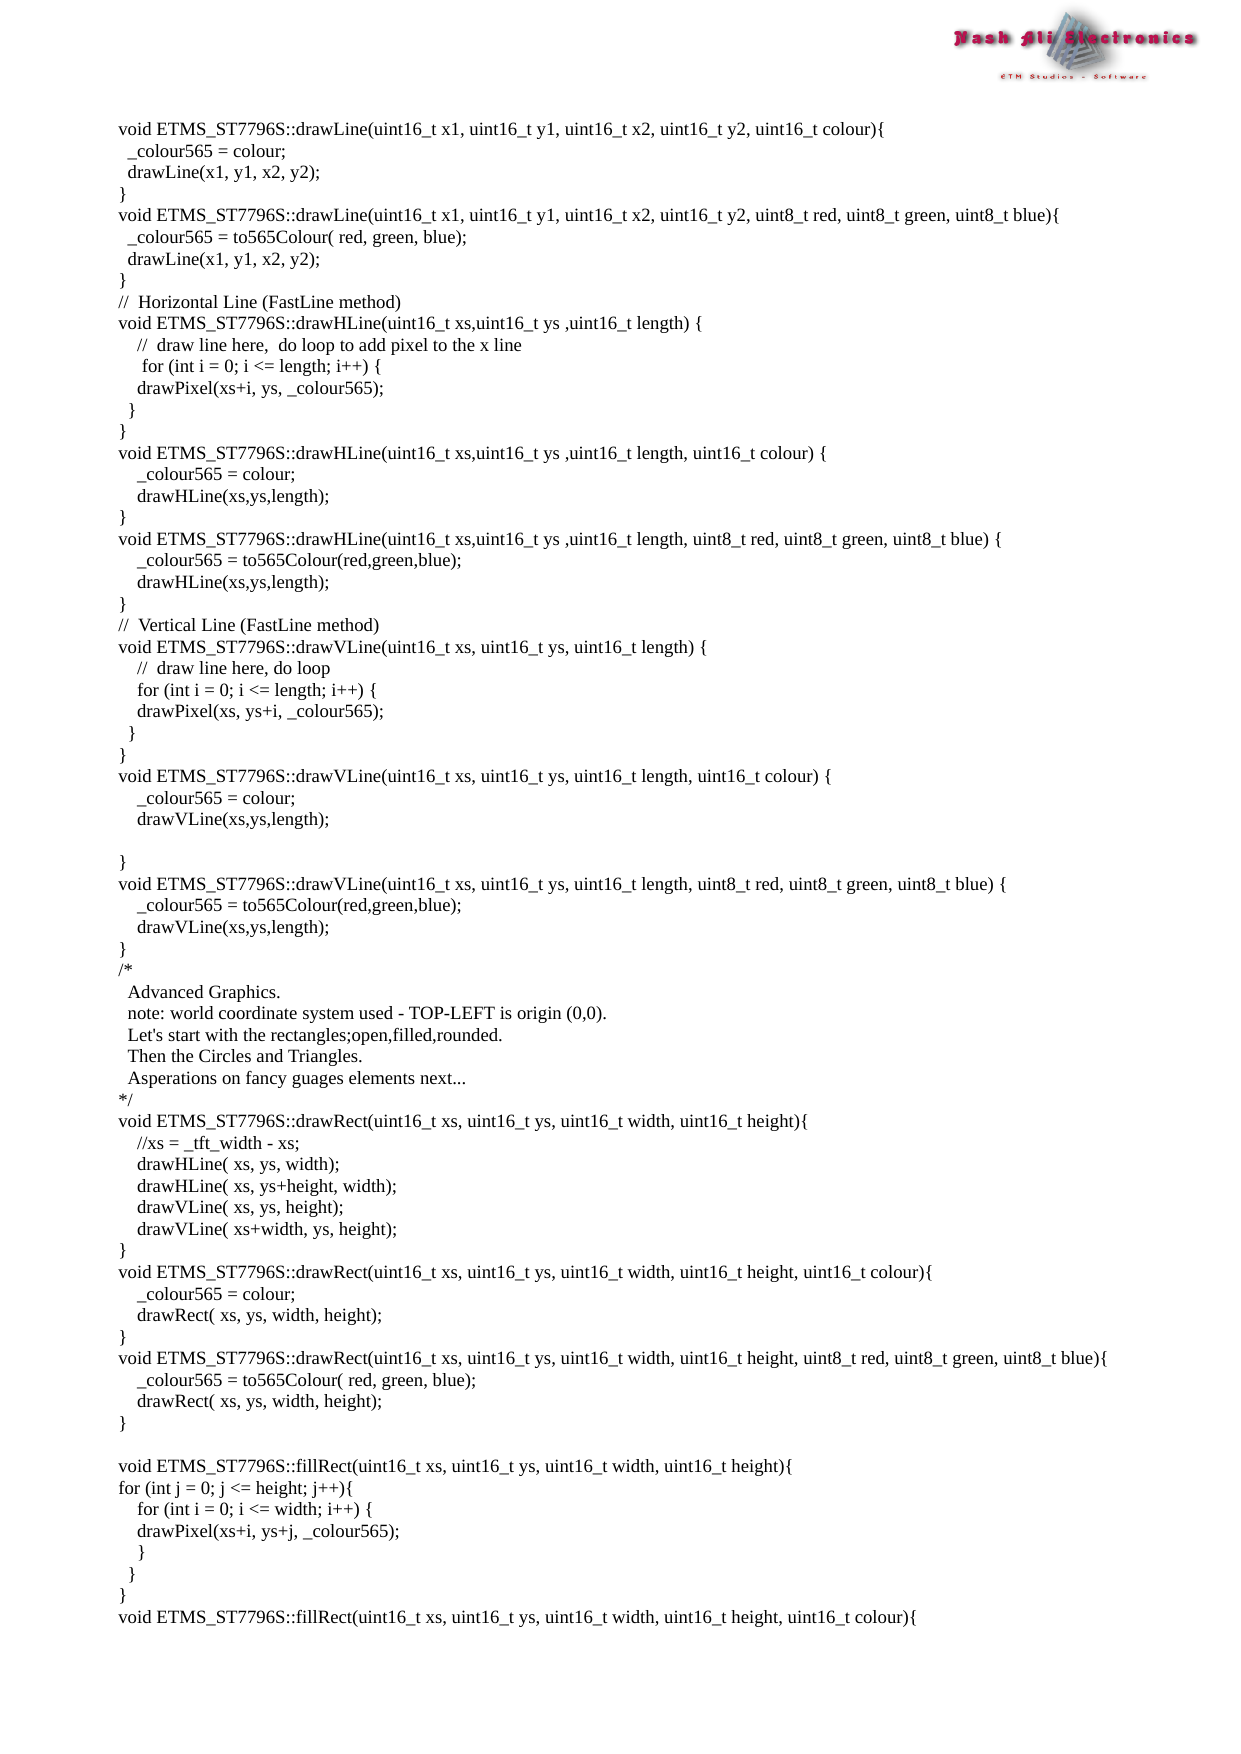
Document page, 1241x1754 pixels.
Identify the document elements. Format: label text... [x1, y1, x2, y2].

text drawVLine( xs+width, ys, height); [118, 1218, 1122, 1239]
text drawHLine(xs,ys,length); [118, 485, 1122, 506]
text drawPixel(xs+i, ys+j, _colour565); [118, 1520, 1122, 1541]
text void ETMS_ST7796S::drawRect(uint16_t xs, uint16_t ys, uint16_t width, uint16_t height, uint8_t red, uint8_t green, uint8_t blue){ [118, 1347, 1122, 1369]
text for (int i = 0; i <= width; i++) { [118, 1498, 1122, 1520]
text } [118, 1326, 1122, 1347]
text } [118, 1584, 1122, 1606]
text void ETMS_ST7796S::drawLine(uint16_t x1, uint16_t y1, uint16_t x2, uint16_t y2, uint16_t colour){ [118, 118, 1122, 140]
text for (int i = 0; i <= length; i++) { [118, 355, 1122, 377]
text */ [118, 1088, 1122, 1110]
text drawLine(x1, y1, x2, y2); [118, 161, 1122, 183]
text _colour565 = colour; [118, 463, 1122, 485]
text // Horizontal Line (FastLine method) [118, 291, 1122, 312]
text Then the Circles and Triangles. [118, 1045, 1122, 1067]
text Asperations on fancy guages elements next... [118, 1067, 1122, 1088]
text // draw line here, do loop to add pixel to the x line [118, 334, 1122, 355]
picture [917, 0, 1240, 89]
text void ETMS_ST7796S::fillRect(uint16_t xs, uint16_t ys, uint16_t width, uint16_t height){ [118, 1455, 1122, 1477]
text } [118, 592, 1122, 614]
text } [118, 937, 1122, 959]
text for (int j = 0; j <= height; j++){ [118, 1477, 1122, 1498]
text drawHLine(xs,ys,length); [118, 571, 1122, 592]
text } [118, 722, 1122, 743]
text } [118, 183, 1122, 204]
text _colour565 = to565Colour(red,green,blue); [118, 549, 1122, 571]
text } [118, 1563, 1122, 1584]
text drawHLine( xs, ys, width); [118, 1153, 1122, 1175]
text void ETMS_ST7796S::drawRect(uint16_t xs, uint16_t ys, uint16_t width, uint16_t height, uint16_t colour){ [118, 1261, 1122, 1282]
text } [118, 1541, 1122, 1563]
text drawPixel(xs, ys+i, _colour565); [118, 700, 1122, 722]
text void ETMS_ST7796S::drawHLine(uint16_t xs,uint16_t ys ,uint16_t length) { [118, 312, 1122, 334]
text void ETMS_ST7796S::drawVLine(uint16_t xs, uint16_t ys, uint16_t length) { [118, 636, 1122, 657]
text drawVLine(xs,ys,length); [118, 916, 1122, 937]
text } [118, 743, 1122, 765]
text } [118, 269, 1122, 291]
text } [118, 1412, 1122, 1433]
text drawLine(x1, y1, x2, y2); [118, 247, 1122, 269]
text _colour565 = colour; [118, 1282, 1122, 1304]
text //xs = _tft_width - xs; [118, 1132, 1122, 1153]
text Let's start with the rectangles;open,filled,rounded. [118, 1024, 1122, 1045]
text } [118, 398, 1122, 420]
text drawVLine(xs,ys,length); [118, 808, 1122, 830]
text void ETMS_ST7796S::drawHLine(uint16_t xs,uint16_t ys ,uint16_t length, uint8_t red, uint8_t green, uint8_t blue) { [118, 528, 1122, 549]
text /* [118, 959, 1122, 981]
text void ETMS_ST7796S::drawRect(uint16_t xs, uint16_t ys, uint16_t width, uint16_t height){ [118, 1110, 1122, 1132]
text } [118, 851, 1122, 873]
text } [118, 1239, 1122, 1261]
text Advanced Graphics. [118, 981, 1122, 1002]
text _colour565 = colour; [118, 787, 1122, 808]
text drawVLine( xs, ys, height); [118, 1196, 1122, 1218]
text drawRect( xs, ys, width, height); [118, 1304, 1122, 1326]
text } [118, 506, 1122, 528]
text _colour565 = colour; [118, 140, 1122, 161]
text void ETMS_ST7796S::drawHLine(uint16_t xs,uint16_t ys ,uint16_t length, uint16_t colour) { [118, 442, 1122, 463]
text } [118, 420, 1122, 442]
text _colour565 = to565Colour( red, green, blue); [118, 226, 1122, 247]
text drawHLine( xs, ys+height, width); [118, 1175, 1122, 1196]
text void ETMS_ST7796S::drawVLine(uint16_t xs, uint16_t ys, uint16_t length, uint8_t red, uint8_t green, uint8_t blue) { [118, 873, 1122, 894]
text _colour565 = to565Colour( red, green, blue); [118, 1369, 1122, 1390]
text void ETMS_ST7796S::drawVLine(uint16_t xs, uint16_t ys, uint16_t length, uint16_t colour) { [118, 765, 1122, 787]
text _colour565 = to565Colour(red,green,blue); [118, 894, 1122, 916]
text drawRect( xs, ys, width, height); [118, 1390, 1122, 1412]
text void ETMS_ST7796S::drawLine(uint16_t x1, uint16_t y1, uint16_t x2, uint16_t y2, uint8_t red, uint8_t green, uint8_t blue){ [118, 204, 1122, 226]
text for (int i = 0; i <= length; i++) { [118, 679, 1122, 700]
text // Vertical Line (FastLine method) [118, 614, 1122, 636]
text // draw line here, do loop [118, 657, 1122, 679]
text drawPixel(xs+i, ys, _colour565); [118, 377, 1122, 398]
text void ETMS_ST7796S::fillRect(uint16_t xs, uint16_t ys, uint16_t width, uint16_t height, uint16_t colour){ [118, 1606, 1122, 1627]
text note: world coordinate system used - TOP-LEFT is origin (0,0). [118, 1002, 1122, 1024]
